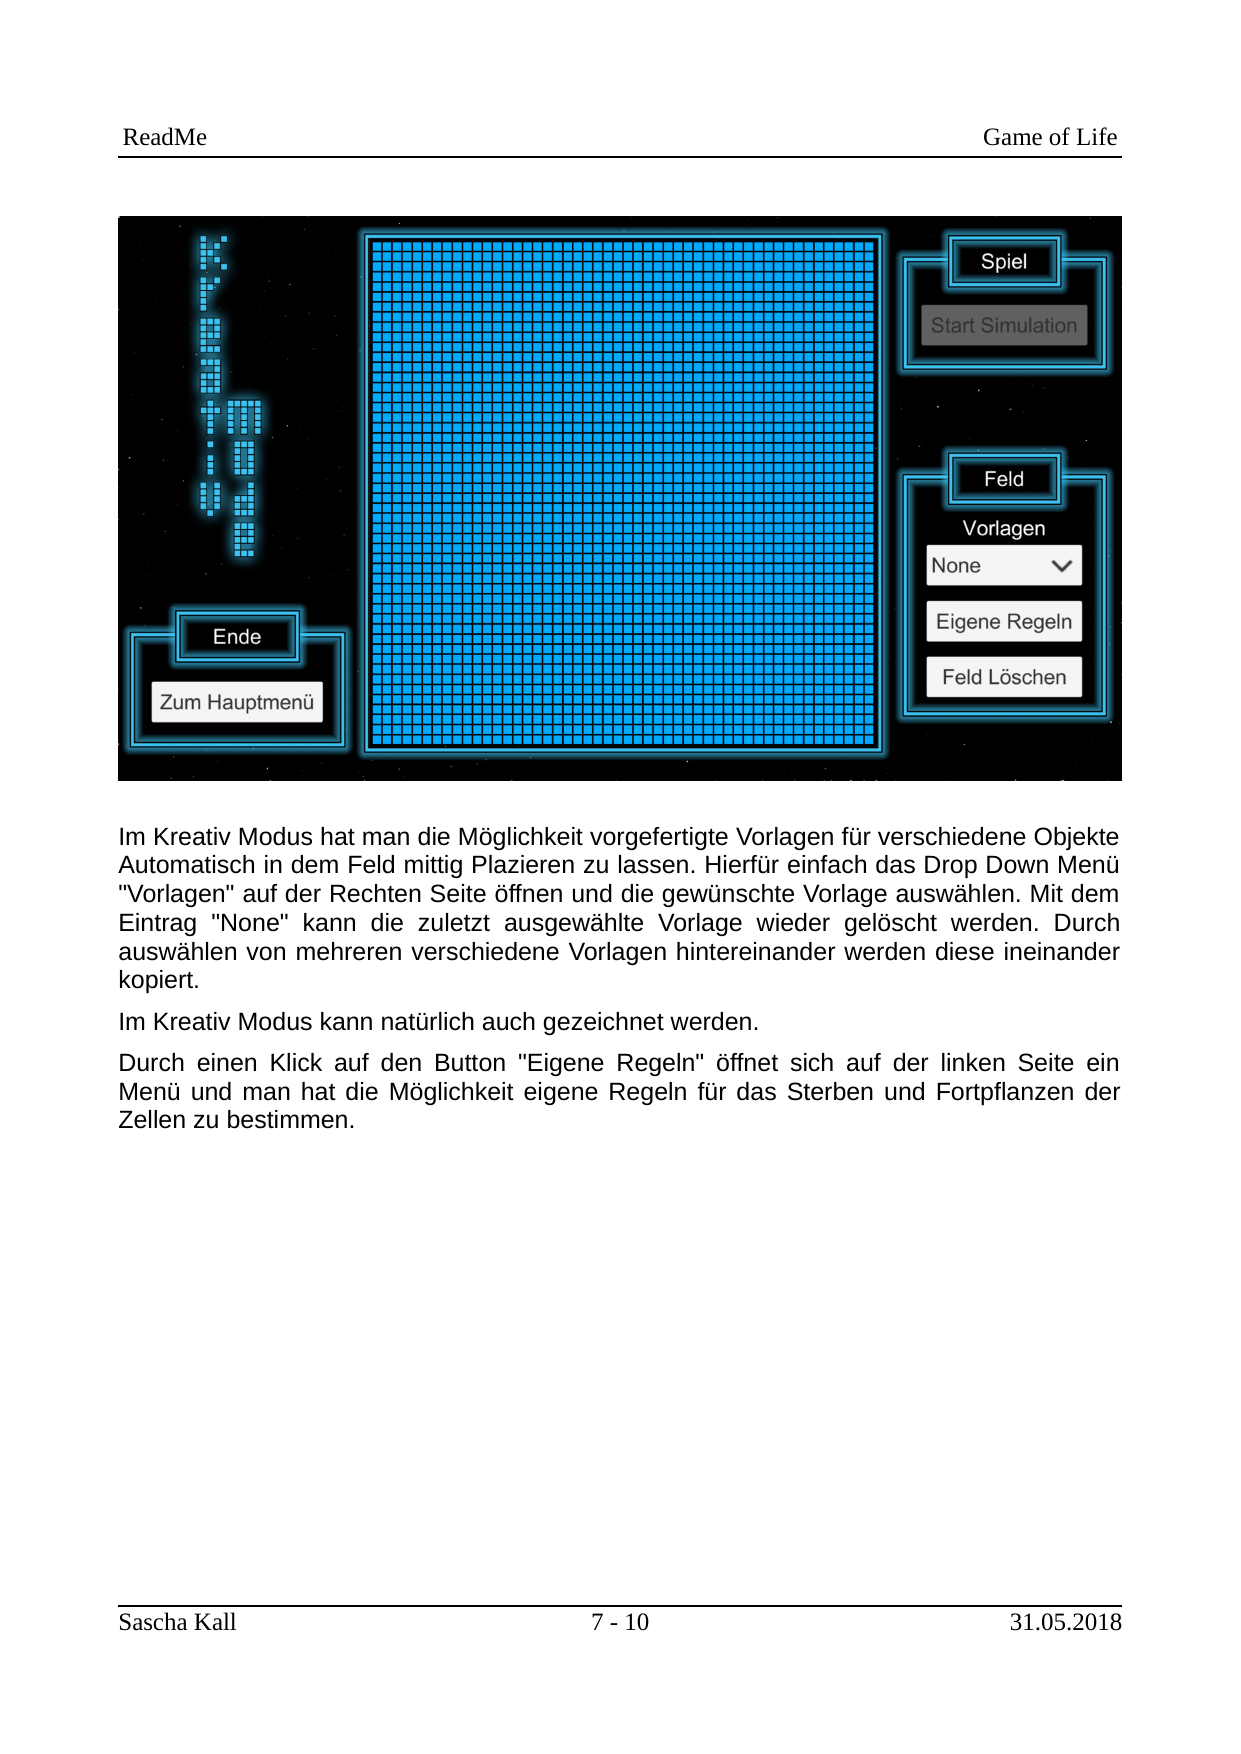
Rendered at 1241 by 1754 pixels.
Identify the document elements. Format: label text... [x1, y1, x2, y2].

text Im Kreativ Modus kann natürlich auch gezeichnet werden. [118, 1007, 1122, 1036]
text Durch einen Klick auf den Button "Eigene Regeln" öffnet sich auf der linken Seite ein Menü und man hat die Möglichkeit eigene Regeln für das Sterben und Fortpflanzen der Zellen zu bestimmen. [118, 1048, 1122, 1134]
text Im Kreativ Modus hat man die Möglichkeit vorgefertigte Vorlagen für verschiedene Objekte Automatisch in dem Feld mittig Plazieren zu lassen. Hierfür einfach das Drop Down Menü "Vorlagen" auf der Rechten Seite öffnen und die gewünschte Vorlage auswählen. Mit dem Eintrag "None" kann die zuletzt ausgewählte Vorlage wieder gelöscht werden. Durch auswählen von mehreren verschiedene Vorlagen hintereinander werden diese ineinander kopiert. [118, 822, 1122, 994]
picture [118, 216, 1122, 781]
